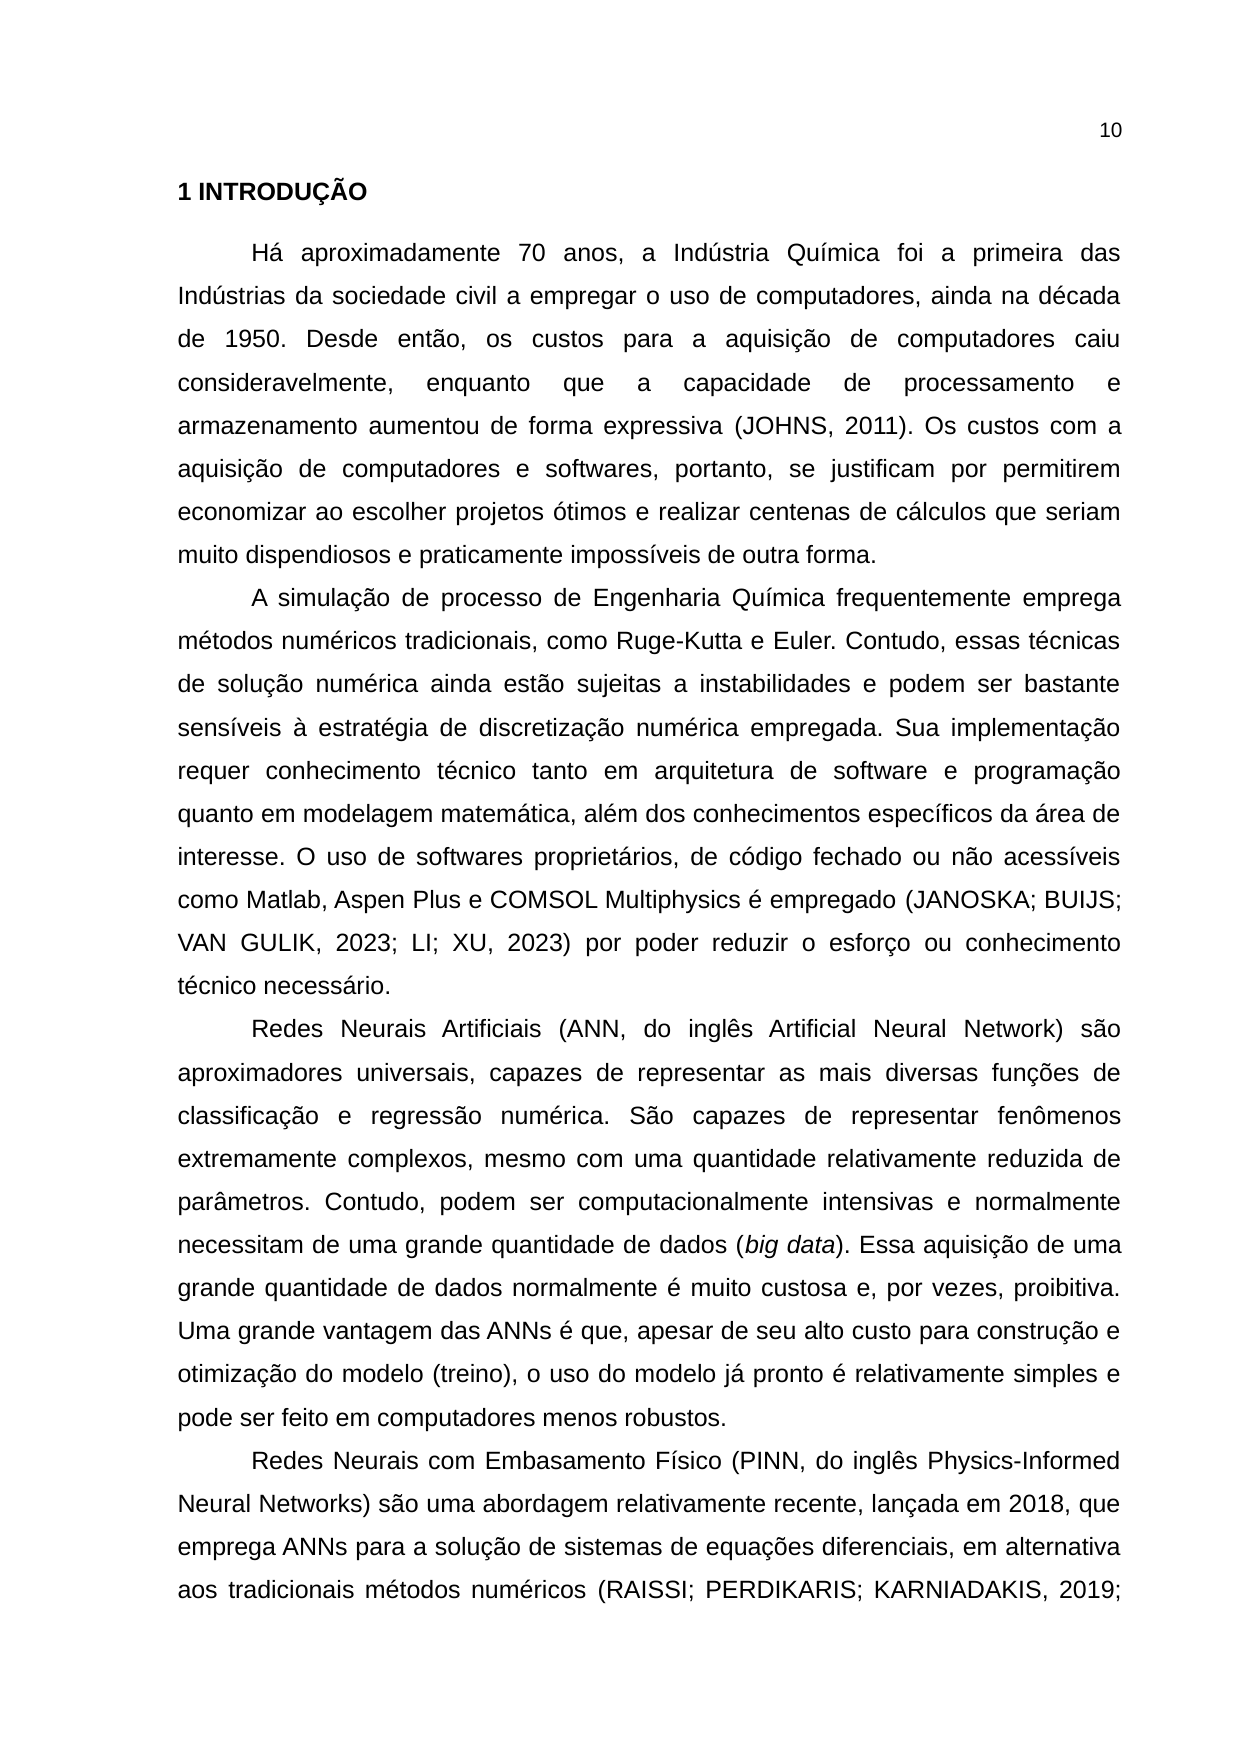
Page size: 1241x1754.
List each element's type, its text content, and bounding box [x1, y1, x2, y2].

text Há aproximadamente 70 anos, a Indústria Química foi a primeira das Indústrias da sociedade civil a empregar o uso de computadores, ainda na década de 1950. Desde então, os custos para a aquisição de computadores caiu consideravelmente, enquanto que a capacidade de processamento e armazenamento aumentou de forma expressiva (JOHNS, 2011). Os custos com a aquisição de computadores e softwares, portanto, se justificam por permitirem economizar ao escolher projetos ótimos e realizar centenas de cálculos que seriam muito dispendiosos e praticamente impossíveis de outra forma. [177, 238, 1122, 569]
text A simulação de processo de Engenharia Química frequentemente emprega métodos numéricos tradicionais, como Ruge-Kutta e Euler. Contudo, essas técnicas de solução numérica ainda estão sujeitas a instabilidades e podem ser bastante sensíveis à estratégia de discretização numérica empregada. Sua implementação requer conhecimento técnico tanto em arquitetura de software e programação quanto em modelagem matemática, além dos conhecimentos específicos da área de interesse. O uso de softwares proprietários, de código fechado ou não acessíveis como Matlab, Aspen Plus e COMSOL Multiphysics é empregado (JANOSKA; BUIJS; VAN GULIK, 2023; LI; XU, 2023) por poder reduzir o esforço ou conhecimento técnico necessário. [177, 583, 1122, 1000]
subtitle Introdução [177, 177, 1122, 206]
text Redes Neurais Artificiais (ANN, do inglês Artificial Neural Network) são aproximadores universais, capazes de representar as mais diversas funções de classificação e regressão numérica. São capazes de representar fenômenos extremamente complexos, mesmo com uma quantidade relativamente reduzida de parâmetros. Contudo, podem ser computacionalmente intensivas e normalmente necessitam de uma grande quantidade de dados (big data). Essa aquisição de uma grande quantidade de dados normalmente é muito custosa e, por vezes, proibitiva. Uma grande vantagem das ANNs é que, apesar de seu alto custo para construção e otimização do modelo (treino), o uso do modelo já pronto é relativamente simples e pode ser feito em computadores menos robustos. [177, 1014, 1122, 1431]
text Redes Neurais com Embasamento Físico (PINN, do inglês Physics-Informed Neural Networks) são uma abordagem relativamente recente, lançada em 2018, que emprega ANNs para a solução de sistemas de equações diferenciais, em alternativa aos tradicionais métodos numéricos (RAISSI; PERDIKARIS; KARNIADAKIS, 2019; [177, 1446, 1122, 1604]
